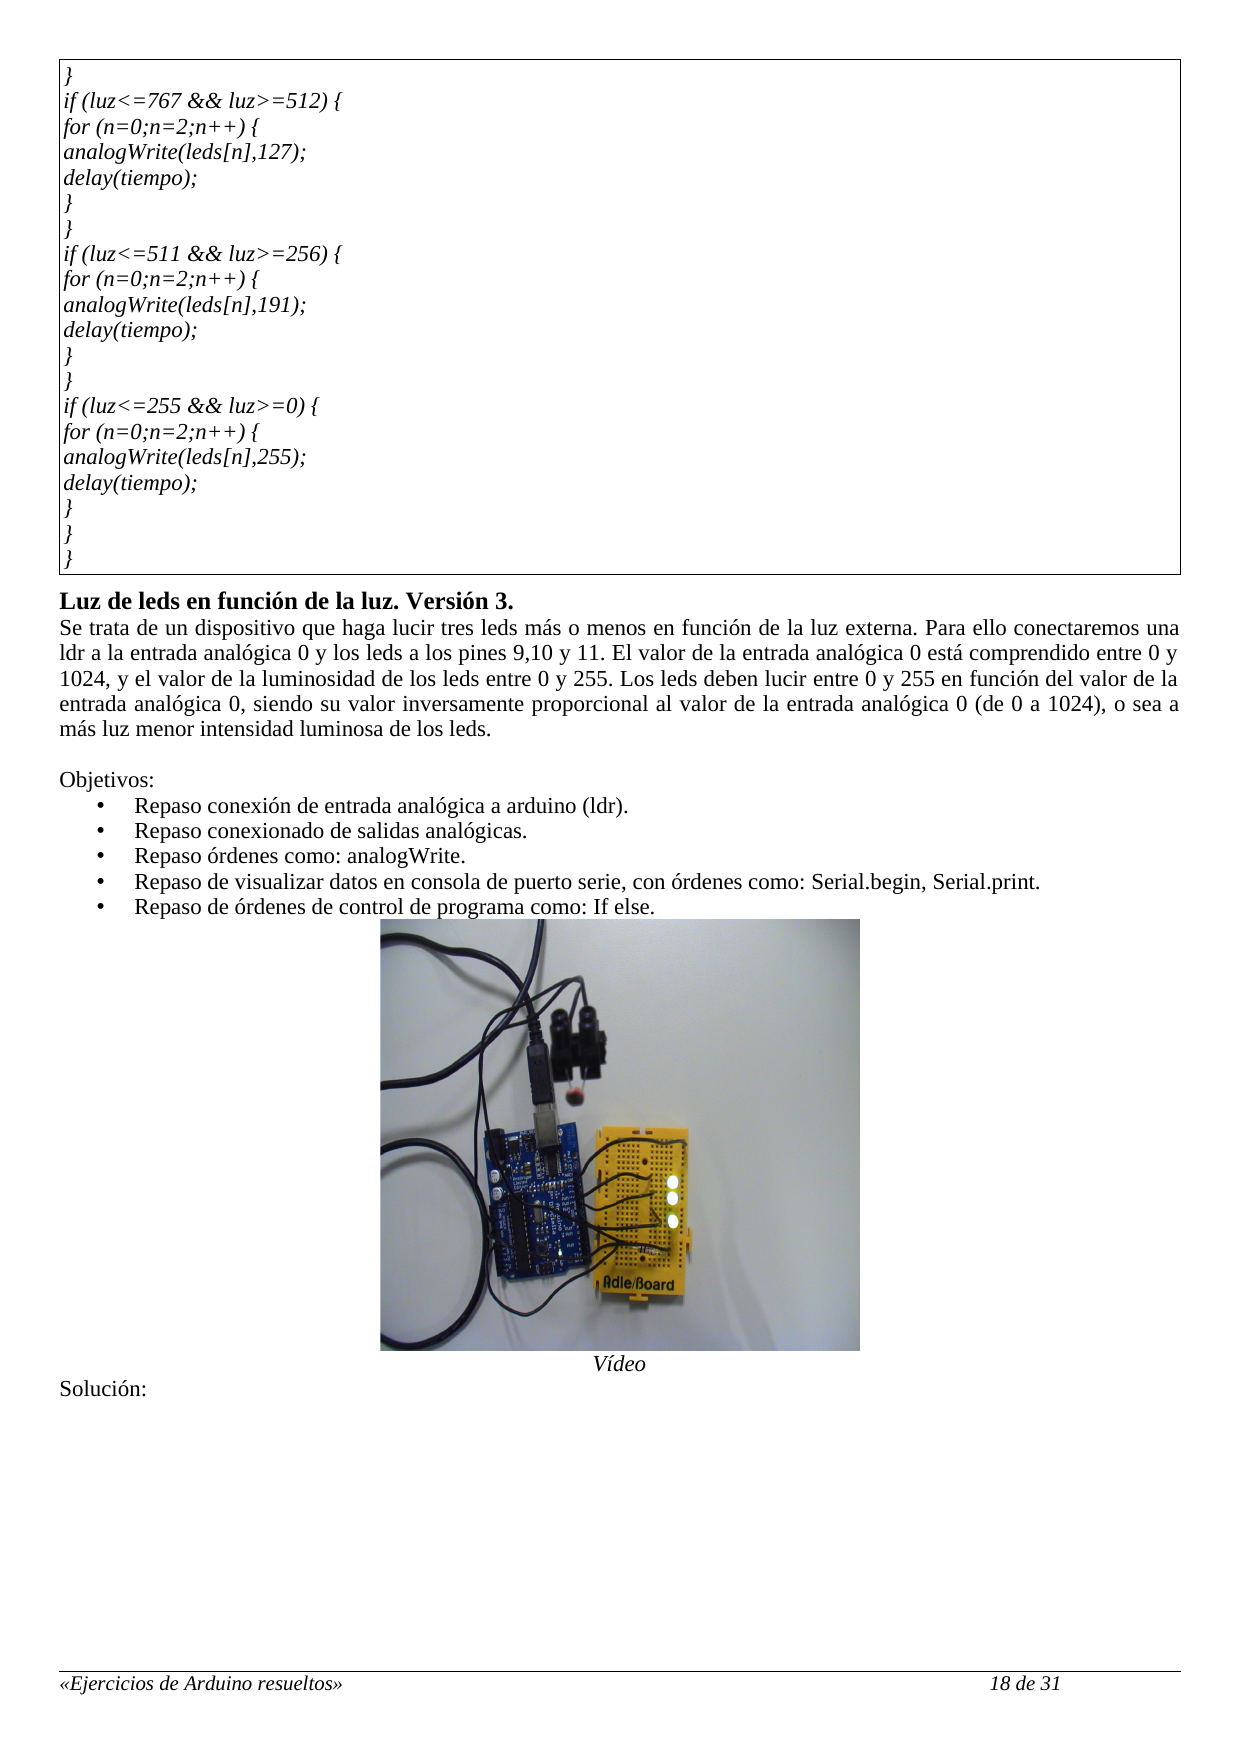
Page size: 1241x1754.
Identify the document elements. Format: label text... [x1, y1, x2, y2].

text Se trata de un dispositivo que haga lucir tres leds más o menos en función de la luz externa. Para ello conectaremos una ldr a la entrada analógica 0 y los leds a los pines 9,10 y 11. El valor de la entrada analógica 0 está comprendido entre 0 y 1024, y el valor de la luminosidad de los leds entre 0 y 255. Los leds deben lucir entre 0 y 255 en función del valor de la entrada analógica 0, siendo su valor inversamente proporcional al valor de la entrada analógica 0 (de 0 a 1024), o sea a más luz menor intensidad luminosa de los leds. [492, 716, 1181, 742]
text for (n=0;n=2;n++) { [262, 415, 1180, 440]
text analogWrite(leds[n],255); [262, 440, 1180, 466]
text } [74, 339, 1180, 364]
picture [380, 919, 860, 1351]
list Repaso conexión de entrada analógica a arduino (ldr). [629, 793, 1181, 818]
text for (n=0;n=2;n++) { [262, 262, 1180, 288]
list Repaso conexionado de salidas analógicas. [97, 818, 134, 843]
list Repaso conexionado de salidas analógicas. [528, 818, 1181, 843]
text delay(tiempo); [200, 466, 1180, 491]
text Vídeo [59, 1187, 593, 1376]
text for (n=0;n=2;n++) { [262, 110, 1180, 135]
list Repaso órdenes como: analogWrite. [97, 843, 1181, 869]
text } [74, 517, 1180, 542]
text delay(tiempo); [200, 161, 1180, 186]
list Repaso de visualizar datos en consola de puerto serie, con órdenes como: Serial.begin, Serial.print. [1042, 869, 1181, 894]
text if (luz<=255 && luz>=0) { [60, 389, 1180, 415]
list Repaso de órdenes de control de programa como: If else. [656, 894, 1181, 920]
text delay(tiempo); [200, 313, 1180, 339]
text } [60, 542, 1180, 574]
text if (luz<=511 && luz>=256) { [74, 237, 1180, 262]
text } [74, 491, 1180, 517]
text Objetivos: [160, 767, 1181, 793]
text Solución: [147, 1376, 1181, 1402]
text } [60, 60, 1180, 84]
text Luz de leds en función de la luz. Versión 3. [514, 587, 1181, 615]
text Vídeo [648, 1187, 1181, 1376]
text } [74, 364, 1180, 389]
text } [74, 186, 1180, 212]
text } [74, 212, 1180, 237]
text analogWrite(leds[n],191); [262, 288, 1180, 313]
text analogWrite(leds[n],127); [262, 135, 1180, 161]
text if (luz<=767 && luz>=512) { [60, 84, 1180, 110]
